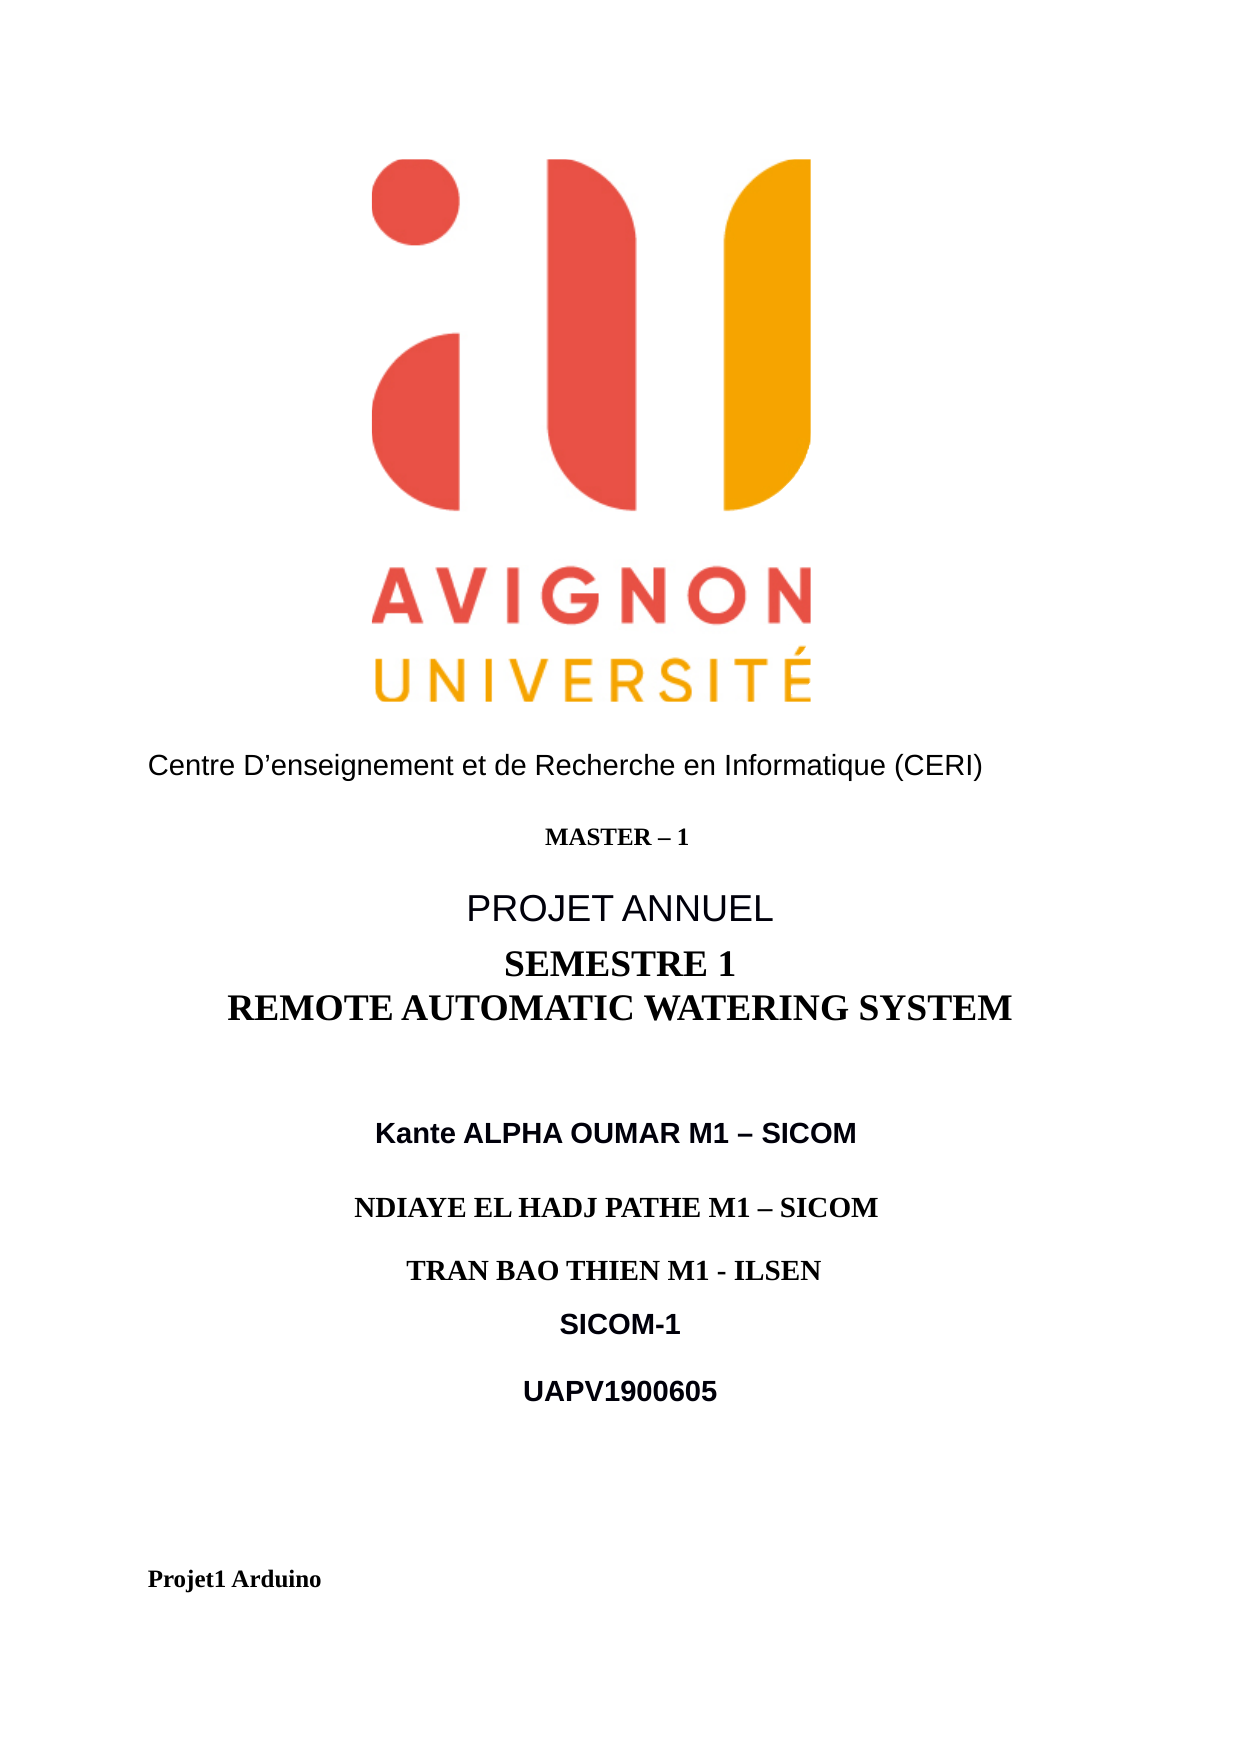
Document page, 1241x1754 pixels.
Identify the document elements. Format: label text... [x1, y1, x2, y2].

text NDIAYE EL HADJ PATHE M1 – SICOM [148, 1191, 1093, 1224]
subtitle Kante ALPHA OUMAR M1 – SICOM [148, 1116, 1093, 1149]
text MASTER – 1 [148, 822, 1093, 851]
subtitle Centre D’enseignement et de Recherche en Informatique (CERI) [148, 748, 1093, 781]
picture [681, 518, 814, 705]
text TRAN BAO THIEN M1 - ILSEN [148, 1253, 1093, 1286]
subtitle PROJET ANNUEL [148, 886, 1093, 929]
text SEMESTRE 1 [148, 942, 1093, 985]
subtitle SICOM-1 [148, 1307, 1093, 1341]
subtitle UAPV1900605 [148, 1374, 1093, 1408]
text REMOTE AUTOMATIC WATERING SYSTEM [148, 985, 1093, 1028]
text Projet1 Arduino [148, 1564, 1093, 1593]
